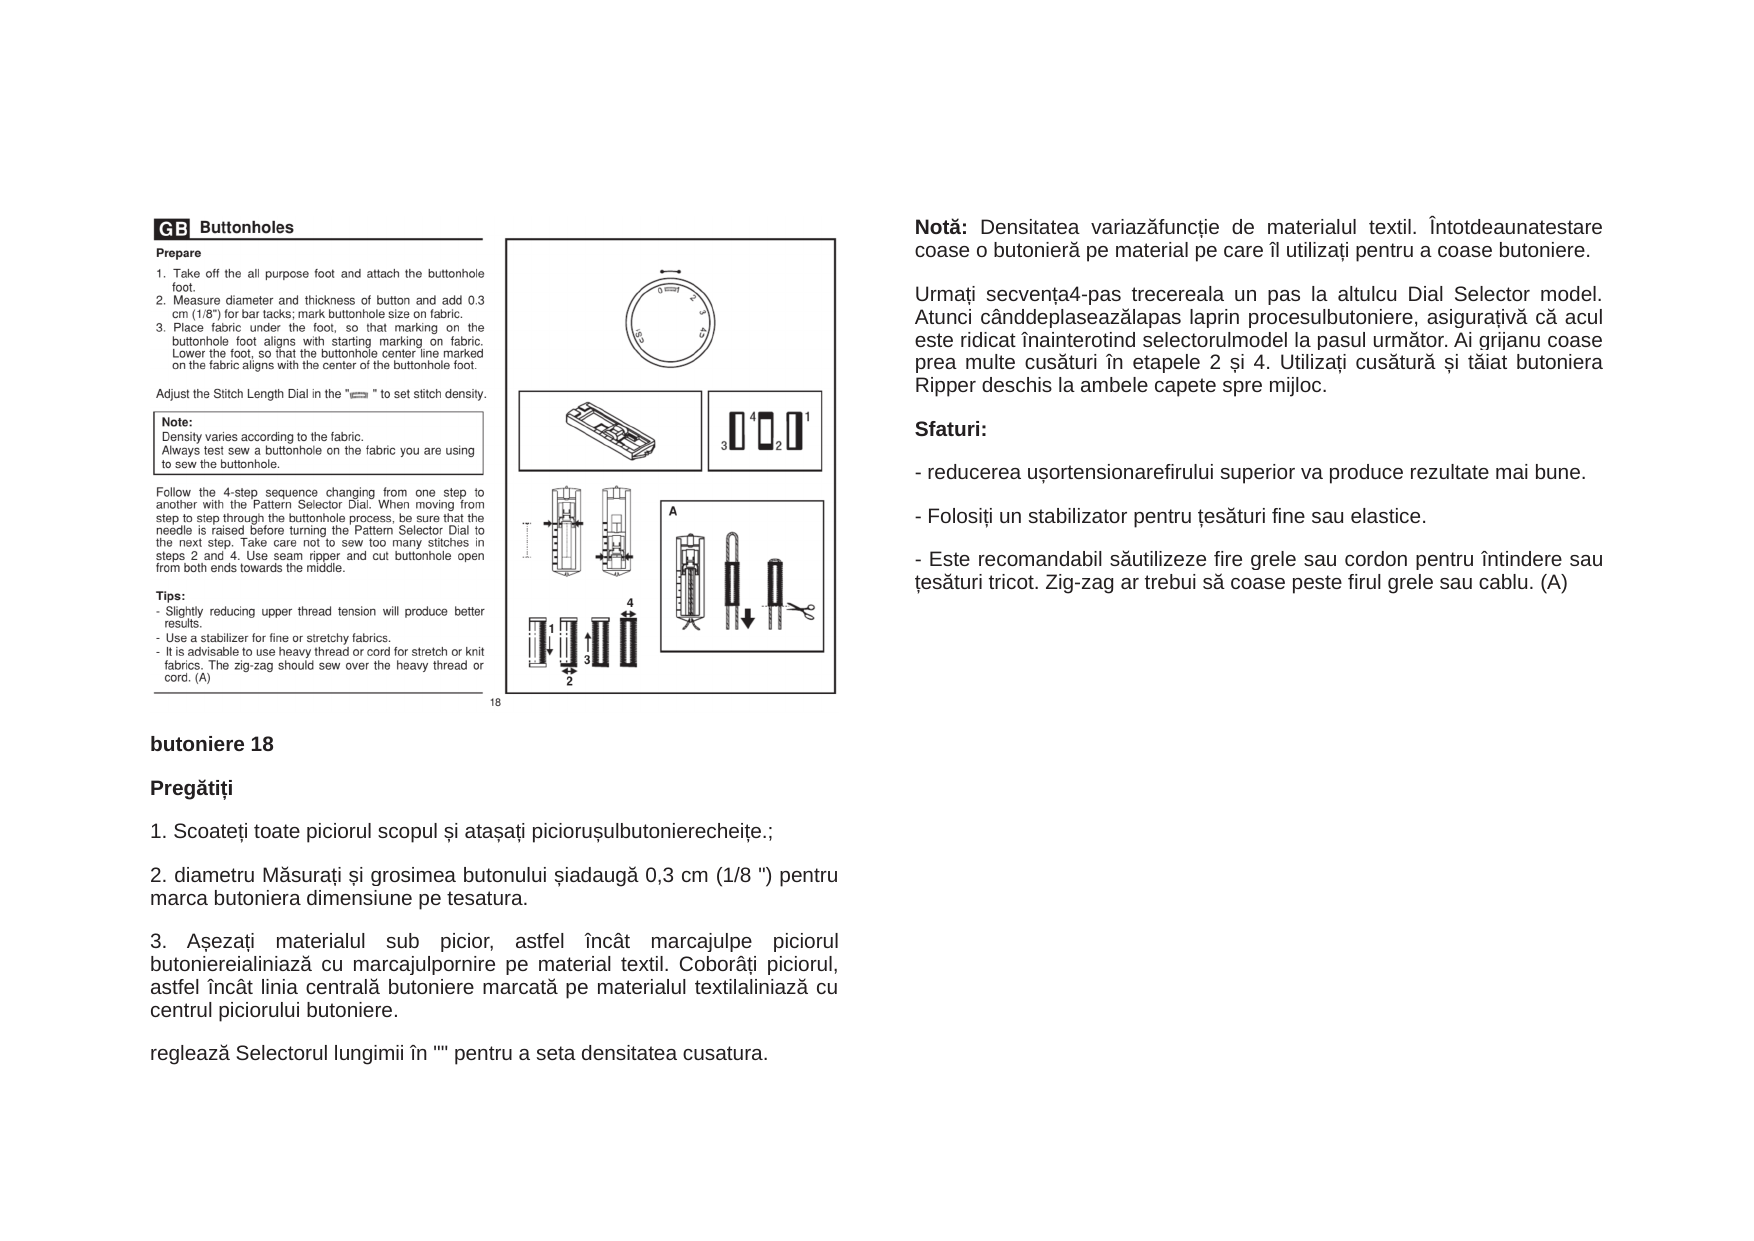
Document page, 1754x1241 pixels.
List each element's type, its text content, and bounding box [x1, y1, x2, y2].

text reglează Selectorul lungimii în "" pentru a seta densitatea cusatura. [150, 1042, 839, 1065]
text Notă: Densitatea variazăfuncție de materialul textil. Întotdeaunatestare coase o butonieră pe material pe care îl utilizați pentru a coase butoniere. [914, 217, 1604, 262]
text - Este recomandabil săutilizeze fire grele sau cordon pentru întindere sau țesături tricot. Zig-zag ar trebui să coase peste firul grele sau cablu. (A) [914, 548, 1604, 594]
text Urmați secvența4-pas trecereala un pas la altulcu Dial Selector model. Atunci cânddeplaseazălapas laprin procesulbutoniere, asigurațivă că acul este ridicat înainterotind selectorulmodel la pasul următor. Ai grijanu coase prea multe cusături în etapele 2 și 4. Utilizați cusătură și tăiat butoniera Ripper deschis la ambele capete spre mijloc. [914, 283, 1604, 397]
text Pregătiți [150, 777, 839, 799]
text butoniere 18 [150, 733, 839, 756]
text B [914, 706, 1604, 729]
picture [150, 216, 839, 713]
text 3. Așezați materialul sub picior, astfel încât marcajulpe piciorul butoniereialiniază cu marcajulpornire pe material textil. Coborâți piciorul, astfel încât linia centrală butoniere marcată pe materialul textilaliniază cu centrul piciorului butoniere. [150, 930, 839, 1021]
text - reducerea ușortensionarefirului superior va produce rezultate mai bune. [914, 461, 1604, 484]
text 1. Scoateți toate piciorul scopul și atașați piciorușulbutonierecheițe.; [150, 820, 839, 843]
text 2. diametru Măsurați și grosimea butonului șiadaugă 0,3 cm (1/8 ") pentru marca butoniera dimensiune pe tesatura. [150, 864, 839, 909]
text Sfaturi: [914, 418, 1604, 441]
text - Folosiți un stabilizator pentru țesături fine sau elastice. [914, 505, 1604, 528]
